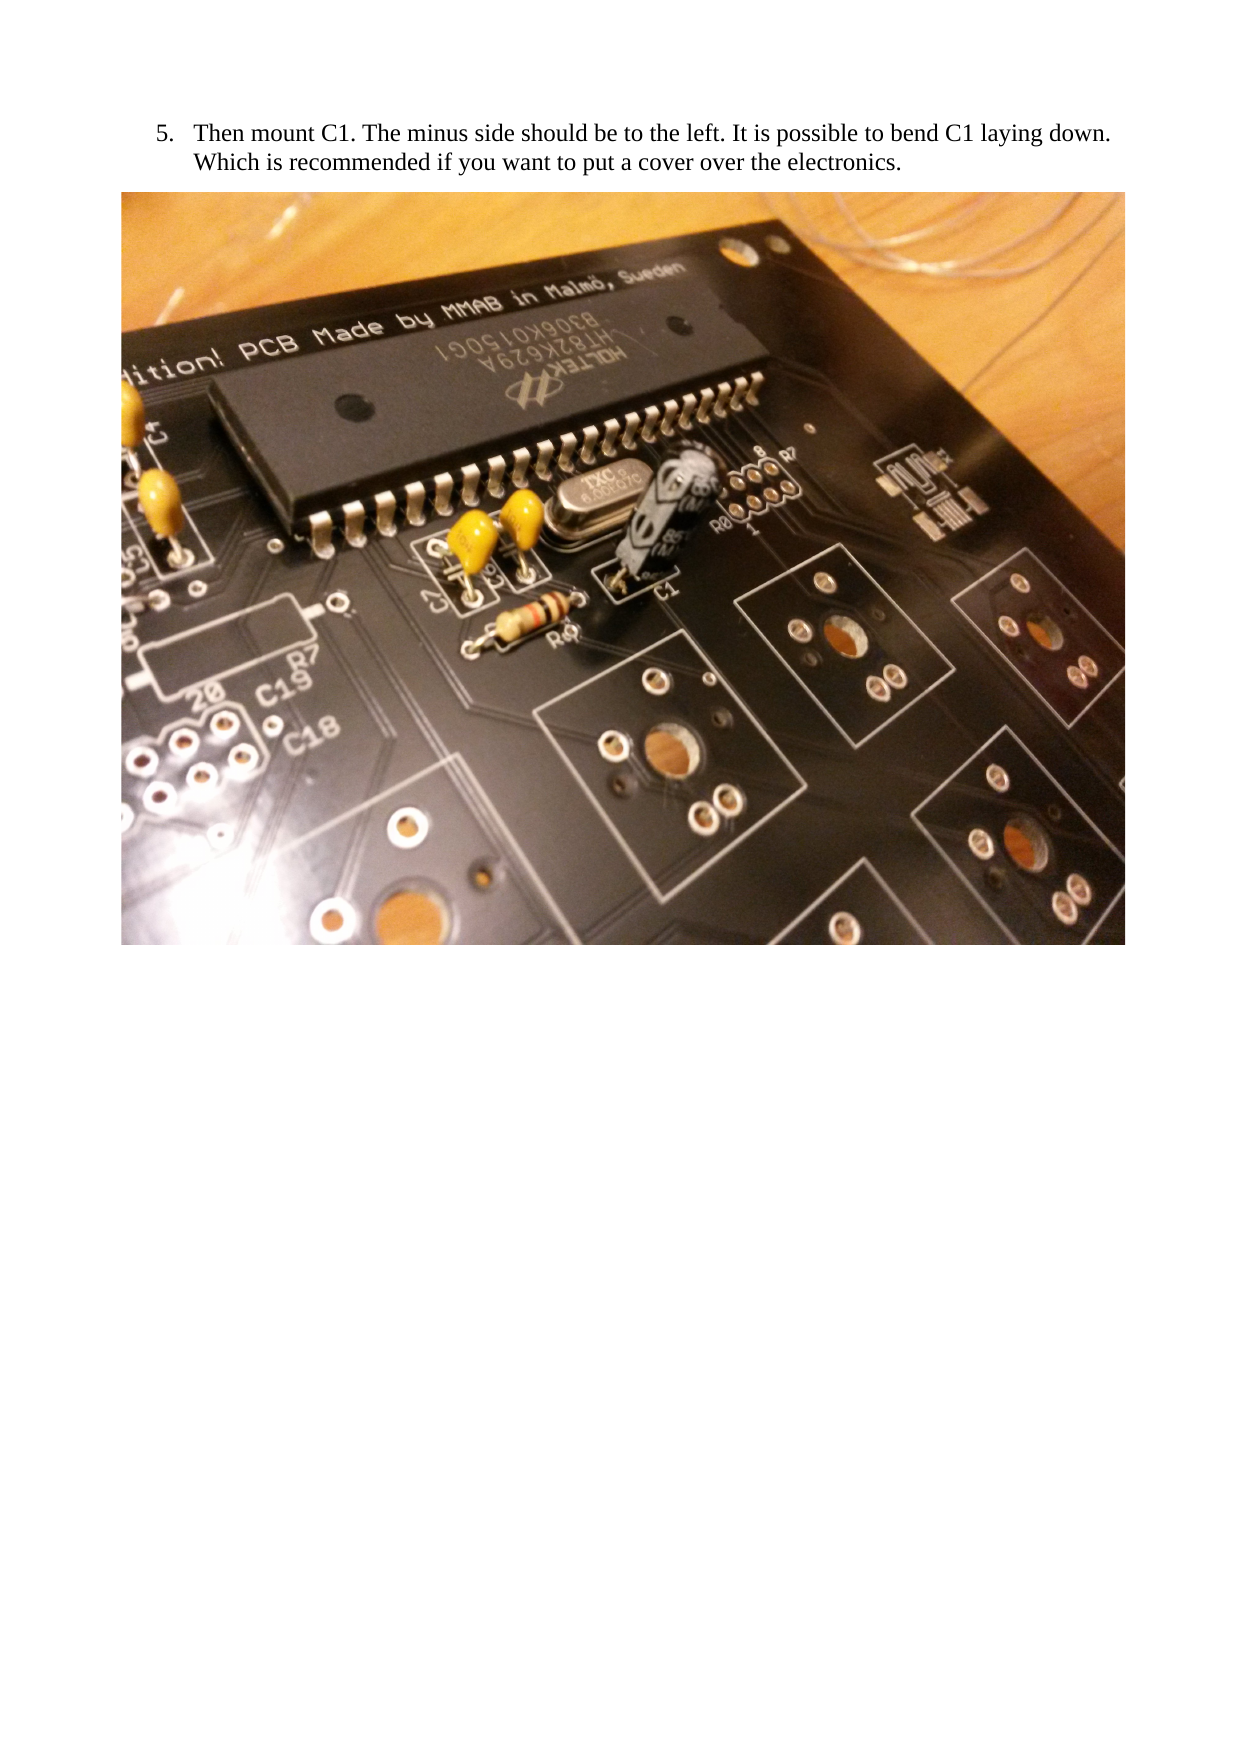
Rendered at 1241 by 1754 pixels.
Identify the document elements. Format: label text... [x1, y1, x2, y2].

picture [121, 192, 1126, 945]
list Then mount C1. The minus side should be to the left. It is possible to bend C1 laying down. Which is recommended if you want to put a cover over the electronics. [156, 118, 1122, 176]
